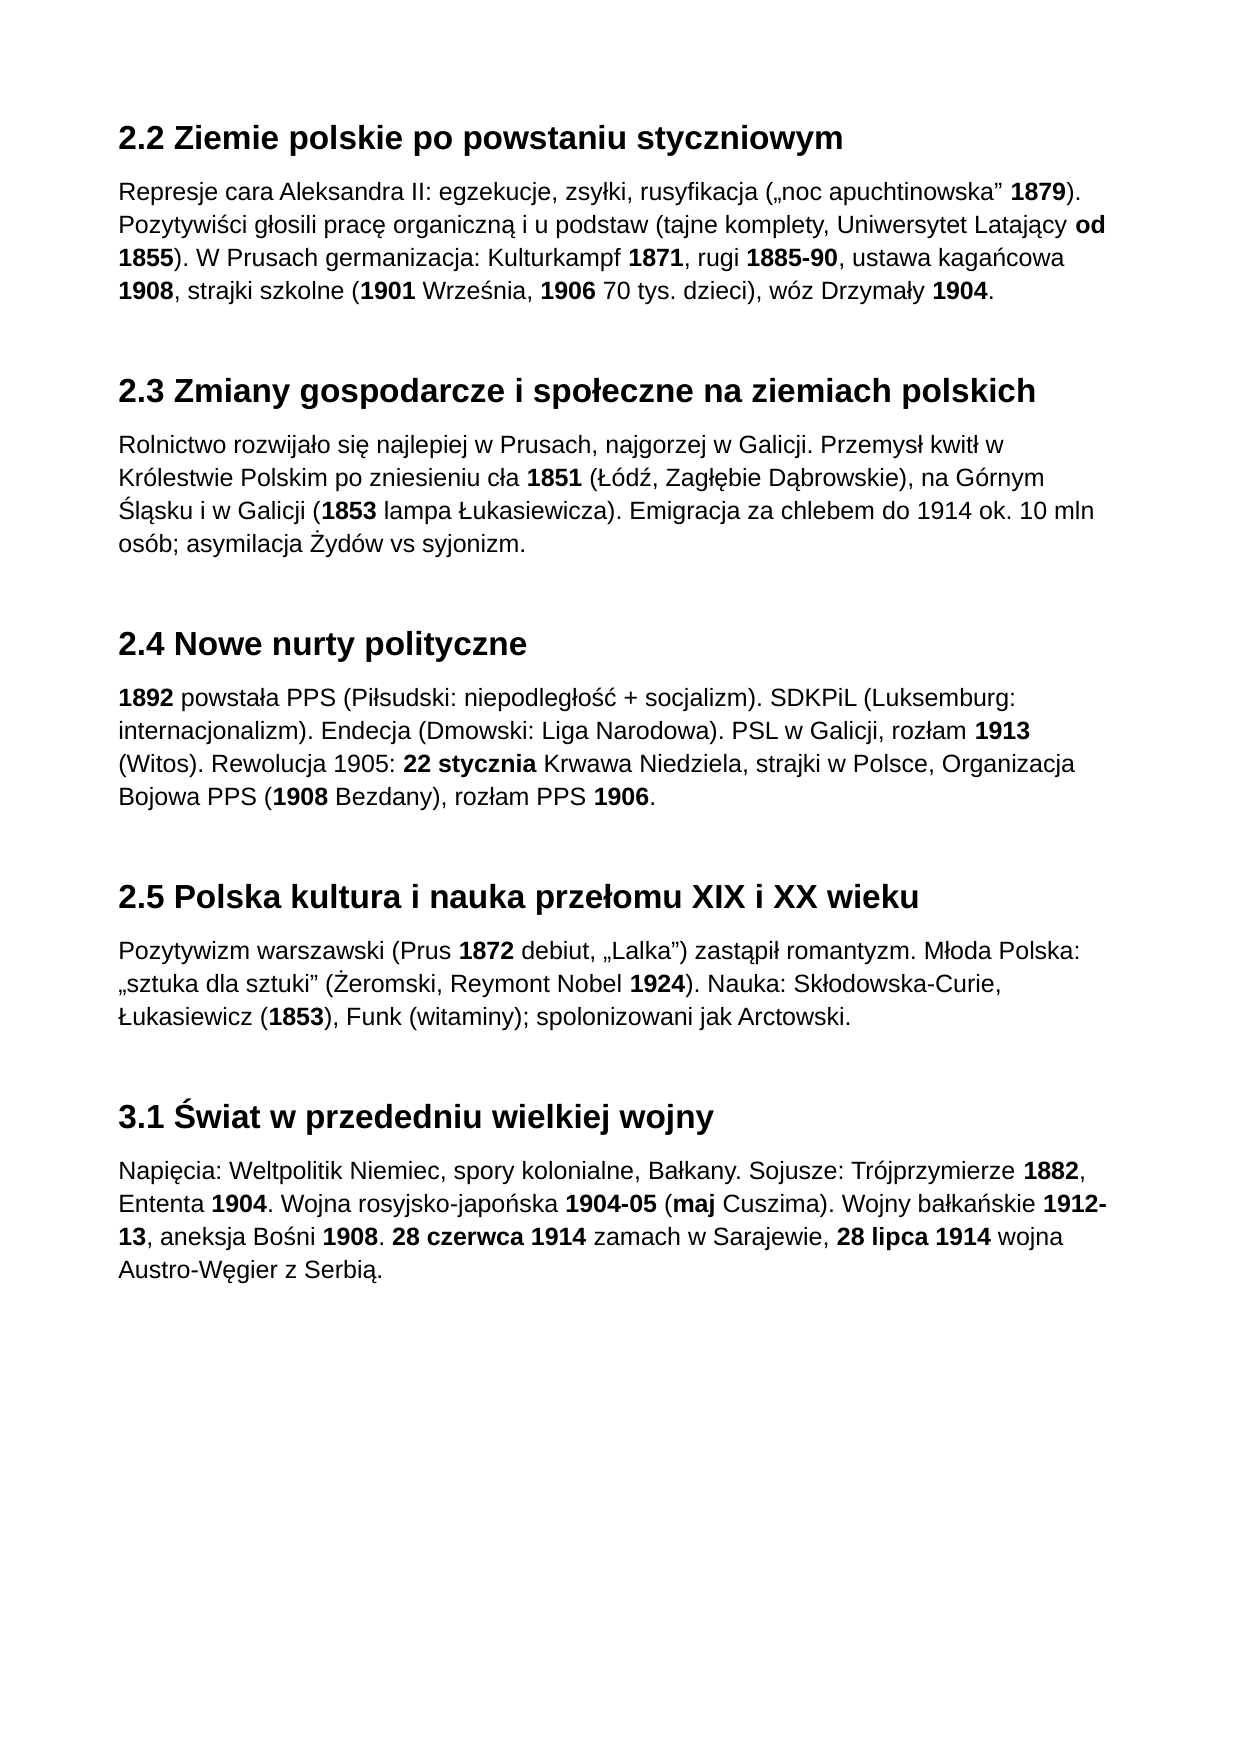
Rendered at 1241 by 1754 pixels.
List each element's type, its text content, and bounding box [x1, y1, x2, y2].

text 1892 powstała PPS (Piłsudski: niepodległość + socjalizm). SDKPiL (Luksemburg: internacjonalizm). Endecja (Dmowski: Liga Narodowa). PSL w Galicji, rozłam 1913 (Witos). Rewolucja 1905: 22 stycznia Krwawa Niedziela, strajki w Polsce, Organizacja Bojowa PPS (1908 Bezdany), rozłam PPS 1906. [118, 683, 1122, 811]
subtitle 2.3 Zmiany gospodarcze i społeczne na ziemiach polskich [118, 371, 1122, 409]
subtitle 3.1 Świat w przededniu wielkiej wojny [118, 1097, 1122, 1136]
text Represje cara Aleksandra II: egzekucje, zsyłki, rusyfikacja („noc apuchtinowska” 1879). Pozytywiści głosili pracę organiczną i u podstaw (tajne komplety, Uniwersytet Latający od 1855). W Prusach germanizacja: Kulturkampf 1871, rugi 1885-90, ustawa kagańcowa 1908, strajki szkolne (1901 Września, 1906 70 tys. dzieci), wóz Drzymały 1904. [118, 177, 1122, 305]
text ​ [118, 323, 1122, 352]
text Napięcia: Weltpolitik Niemiec, spory kolonialne, Bałkany. Sojusze: Trójprzymierze 1882, Ententa 1904. Wojna rosyjsko-japońska 1904-05 (maj Cuszima). Wojny bałkańskie 1912-13, aneksja Bośni 1908. 28 czerwca 1914 zamach w Sarajewie, 28 lipca 1914 wojna Austro-Węgier z Serbią. [118, 1156, 1122, 1284]
text ​ [118, 829, 1122, 858]
text ​ [118, 1049, 1122, 1078]
subtitle 2.4 Nowe nurty polityczne [118, 624, 1122, 663]
text Pozytywizm warszawski (Prus 1872 debiut, „Lalka”) zastąpił romantyzm. Młoda Polska: „sztuka dla sztuki” (Żeromski, Reymont Nobel 1924). Nauka: Skłodowska-Curie, Łukasiewicz (1853), Funk (witaminy); spolonizowani jak Arctowski. [118, 936, 1122, 1031]
subtitle 2.5 Polska kultura i nauka przełomu XIX i XX wieku [118, 877, 1122, 916]
text ​ [118, 577, 1122, 605]
text ​ [118, 1303, 1122, 1331]
subtitle 2.2 Ziemie polskie po powstaniu styczniowym [118, 118, 1122, 157]
text Rolnictwo rozwijało się najlepiej w Prusach, najgorzej w Galicji. Przemysł kwitł w Królestwie Polskim po zniesieniu cła 1851 (Łódź, Zagłębie Dąbrowskie), na Górnym Śląsku i w Galicji (1853 lampa Łukasiewicza). Emigracja za chlebem do 1914 ok. 10 mln osób; asymilacja Żydów vs syjonizm. [118, 430, 1122, 558]
